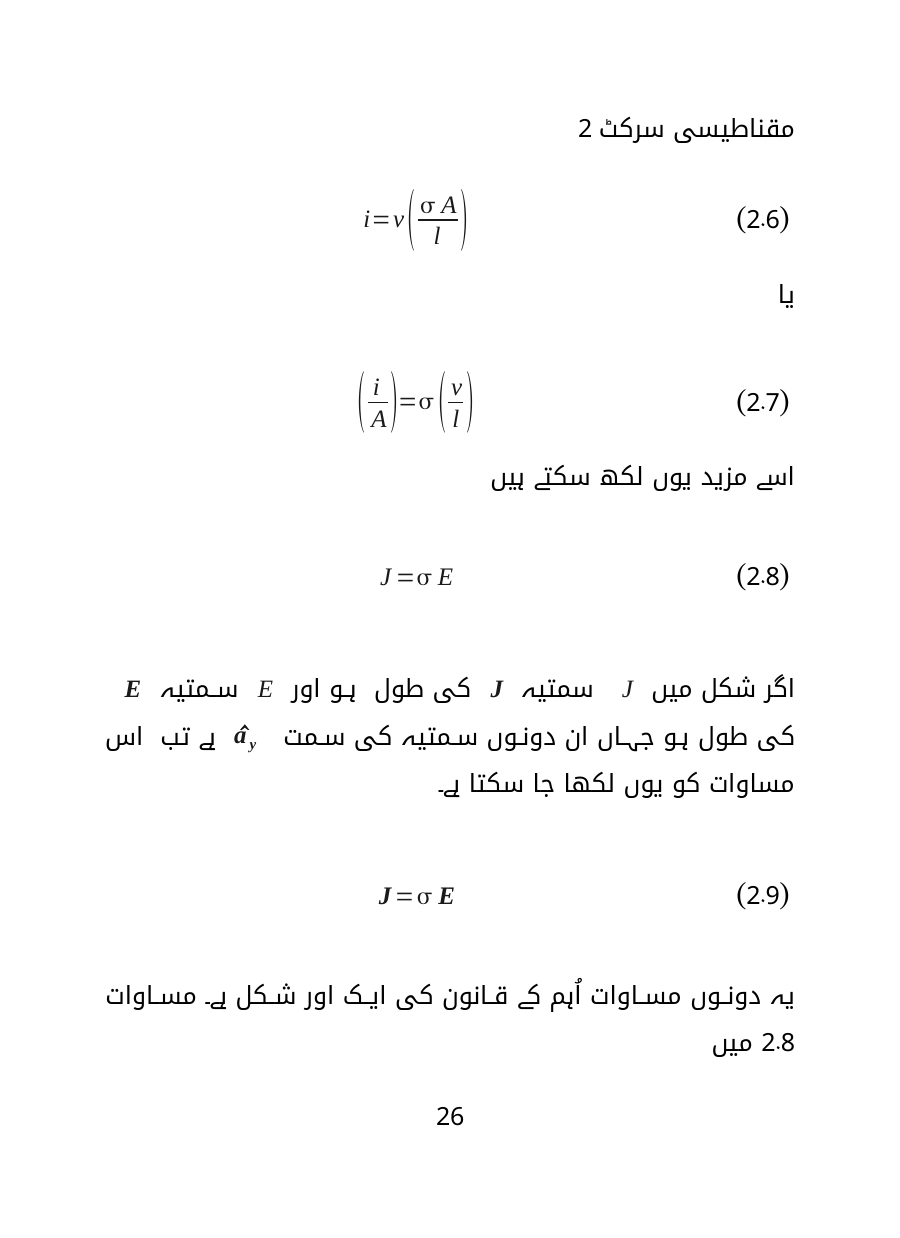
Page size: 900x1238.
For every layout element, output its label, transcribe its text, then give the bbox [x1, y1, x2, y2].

text یا [105, 271, 795, 318]
text یہ دونوں مساوات اُہم کے قانون کی ایک اور شکل ہے۔ مساوات 2.8 میں [105, 972, 795, 1067]
text اگر شکل میں سمتیہکی طول ہو اورسمتیہکی طول ہو جہاں ان دونوں سمتیہ کی سمت ہے تب اس مساوات کو یوں لکھا جا سکتا ہے۔ [105, 666, 795, 808]
table_header (2.8) [718, 548, 795, 619]
table_header (2.6) [718, 183, 795, 271]
table_header [105, 183, 718, 271]
table_header [105, 365, 718, 454]
table_header [105, 548, 718, 619]
text اسے مزید یوں لکھ سکتے ہیں [105, 454, 795, 501]
table_header [105, 867, 718, 938]
table_header (2.7) [718, 365, 795, 454]
table_header (2.9) [718, 867, 795, 938]
